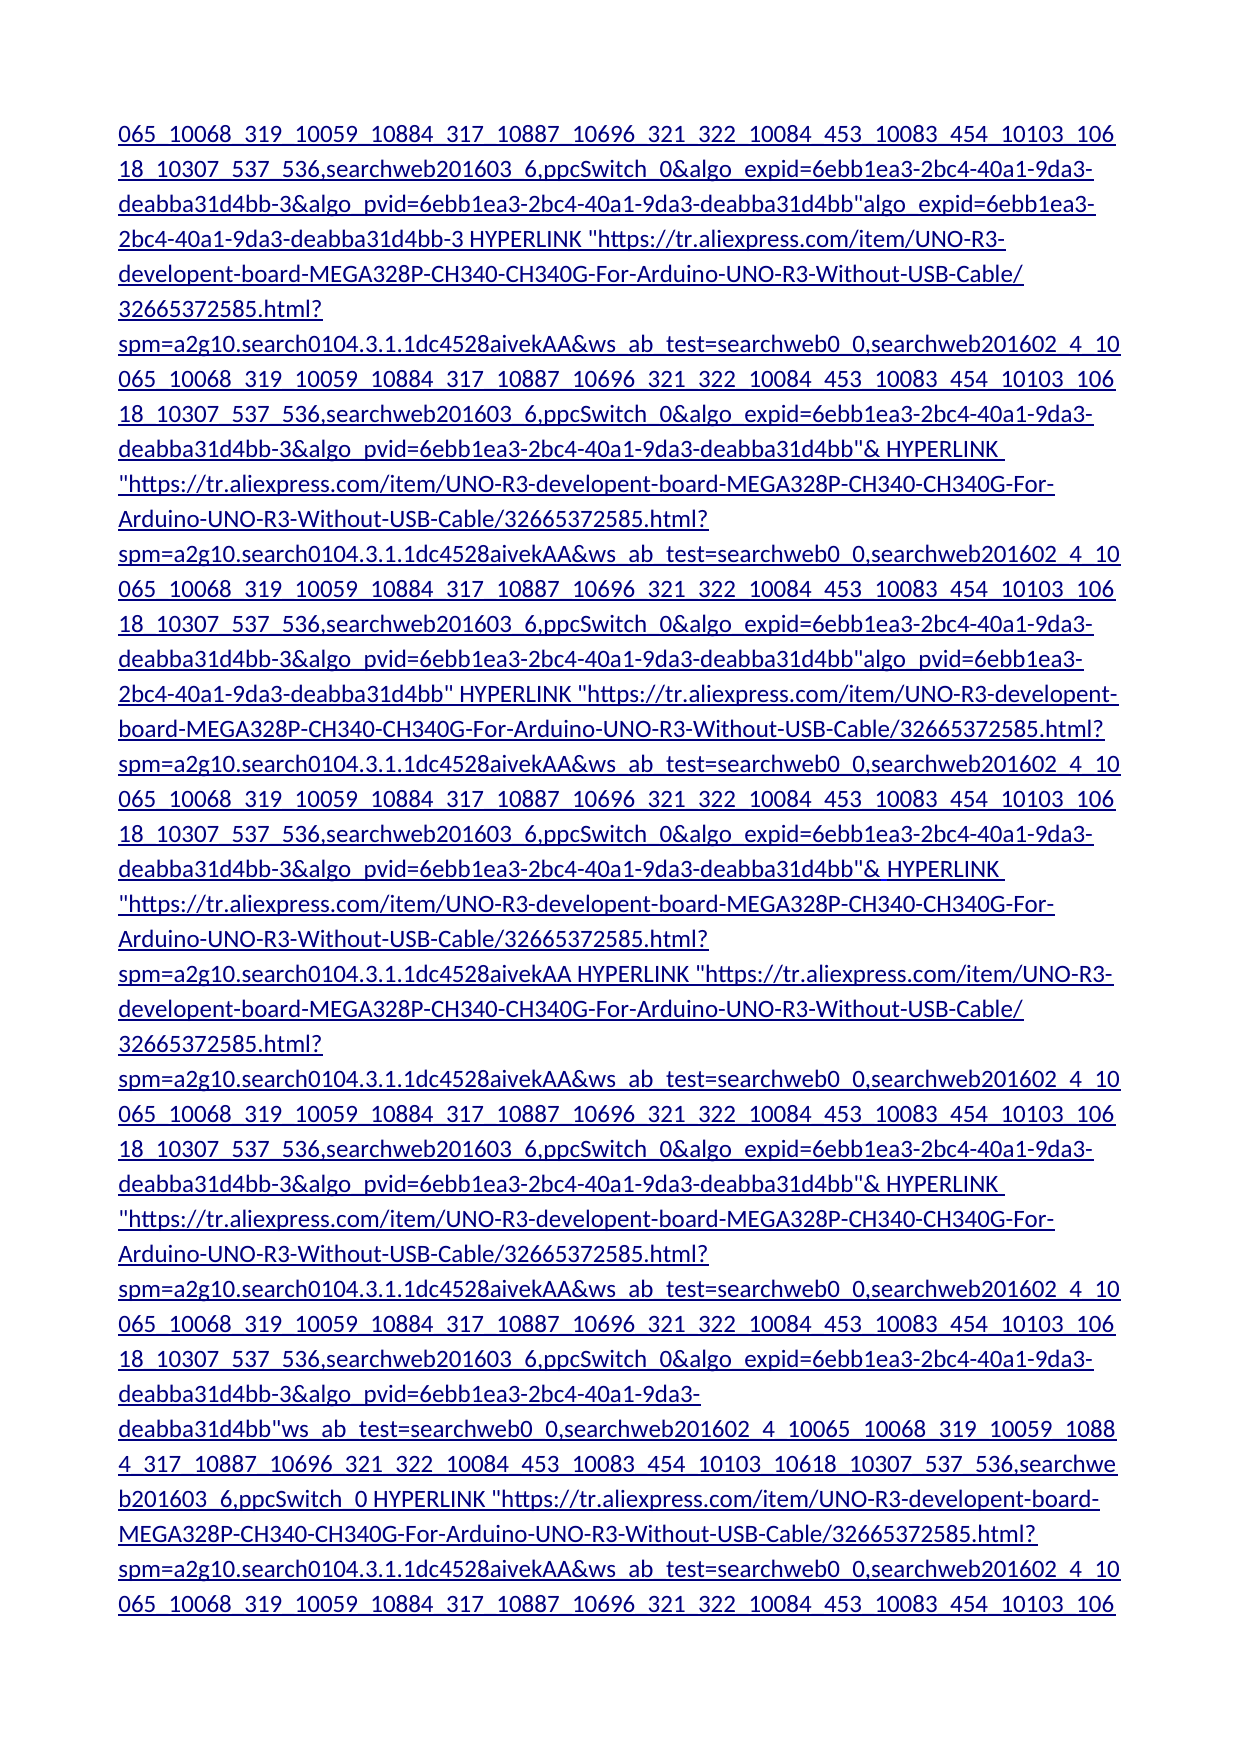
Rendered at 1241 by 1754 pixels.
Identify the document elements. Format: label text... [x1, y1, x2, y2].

text 065_10068_319_10059_10884_317_10887_10696_321_322_10084_453_10083_454_10103_10618_10307_537_536,searchweb201603_6,ppcSwitch_0&algo_expid=6ebb1ea3-2bc4-40a1-9da3-deabba31d4bb-3&algo_pvid=6ebb1ea3-2bc4-40a1-9da3-deabba31d4bb"algo_expid=6ebb1ea3-2bc4-40a1-9da3-deabba31d4bb-3 HYPERLINK "https://tr.aliexpress.com/item/UNO-R3-developent-board-MEGA328P-CH340-CH340G-For-Arduino-UNO-R3-Without-USB-Cable/32665372585.html?spm=a2g10.search0104.3.1.1dc4528aivekAA&ws_ab_test=searchweb0_0,searchweb201602_4_10065_10068_319_10059_10884_317_10887_10696_321_322_10084_453_10083_454_10103_10618_10307_537_536,searchweb201603_6,ppcSwitch_0&algo_expid=6ebb1ea3-2bc4-40a1-9da3-deabba31d4bb-3&algo_pvid=6ebb1ea3-2bc4-40a1-9da3-deabba31d4bb"& HYPERLINK "https://tr.aliexpress.com/item/UNO-R3-developent-board-MEGA328P-CH340-CH340G-For-Arduino-UNO-R3-Without-USB-Cable/32665372585.html?spm=a2g10.search0104.3.1.1dc4528aivekAA&ws_ab_test=searchweb0_0,searchweb201602_4_10065_10068_319_10059_10884_317_10887_10696_321_322_10084_453_10083_454_10103_10618_10307_537_536,searchweb201603_6,ppcSwitch_0&algo_expid=6ebb1ea3-2bc4-40a1-9da3-deabba31d4bb-3&algo_pvid=6ebb1ea3-2bc4-40a1-9da3-deabba31d4bb"algo_pvid=6ebb1ea3-2bc4-40a1-9da3-deabba31d4bb" HYPERLINK "https://tr.aliexpress.com/item/UNO-R3-developent-board-MEGA328P-CH340-CH340G-For-Arduino-UNO-R3-Without-USB-Cable/32665372585.html?spm=a2g10.search0104.3.1.1dc4528aivekAA&ws_ab_test=searchweb0_0,searchweb201602_4_10065_10068_319_10059_10884_317_10887_10696_321_322_10084_453_10083_454_10103_10618_10307_537_536,searchweb201603_6,ppcSwitch_0&algo_expid=6ebb1ea3-2bc4-40a1-9da3-deabba31d4bb-3&algo_pvid=6ebb1ea3-2bc4-40a1-9da3-deabba31d4bb"& HYPERLINK "https://tr.aliexpress.com/item/UNO-R3-developent-board-MEGA328P-CH340-CH340G-For-Arduino-UNO-R3-Without-USB-Cable/32665372585.html?spm=a2g10.search0104.3.1.1dc4528aivekAA HYPERLINK "https://tr.aliexpress.com/item/UNO-R3-developent-board-MEGA328P-CH340-CH340G-For-Arduino-UNO-R3-Without-USB-Cable/32665372585.html?spm=a2g10.search0104.3.1.1dc4528aivekAA&ws_ab_test=searchweb0_0,searchweb201602_4_10065_10068_319_10059_10884_317_10887_10696_321_322_10084_453_10083_454_10103_10618_10307_537_536,searchweb201603_6,ppcSwitch_0&algo_expid=6ebb1ea3-2bc4-40a1-9da3-deabba31d4bb-3&algo_pvid=6ebb1ea3-2bc4-40a1-9da3-deabba31d4bb"& HYPERLINK "https://tr.aliexpress.com/item/UNO-R3-developent-board-MEGA328P-CH340-CH340G-For-Arduino-UNO-R3-Without-USB-Cable/32665372585.html?spm=a2g10.search0104.3.1.1dc4528aivekAA&ws_ab_test=searchweb0_0,searchweb201602_4_10065_10068_319_10059_10884_317_10887_10696_321_322_10084_453_10083_454_10103_10618_10307_537_536,searchweb201603_6,ppcSwitch_0&algo_expid=6ebb1ea3-2bc4-40a1-9da3-deabba31d4bb-3&algo_pvid=6ebb1ea3-2bc4-40a1-9da3-deabba31d4bb"ws_ab_test=searchweb0_0,searchweb201602_4_10065_10068_319_10059_10884_317_10887_10696_321_322_10084_453_10083_454_10103_10618_10307_537_536,searchweb201603_6,ppcSwitch_0 HYPERLINK "https://tr.aliexpress.com/item/UNO-R3-developent-board-MEGA328P-CH340-CH340G-For-Arduino-UNO-R3-Without-USB-Cable/32665372585.html?spm=a2g10.search0104.3.1.1dc4528aivekAA&ws_ab_test=searchweb0_0,searchweb201602_4_10065_10068_319_10059_10884_317_10887_10696_321_322_10084_453_10083_454_10103_106 [118, 118, 1122, 1619]
